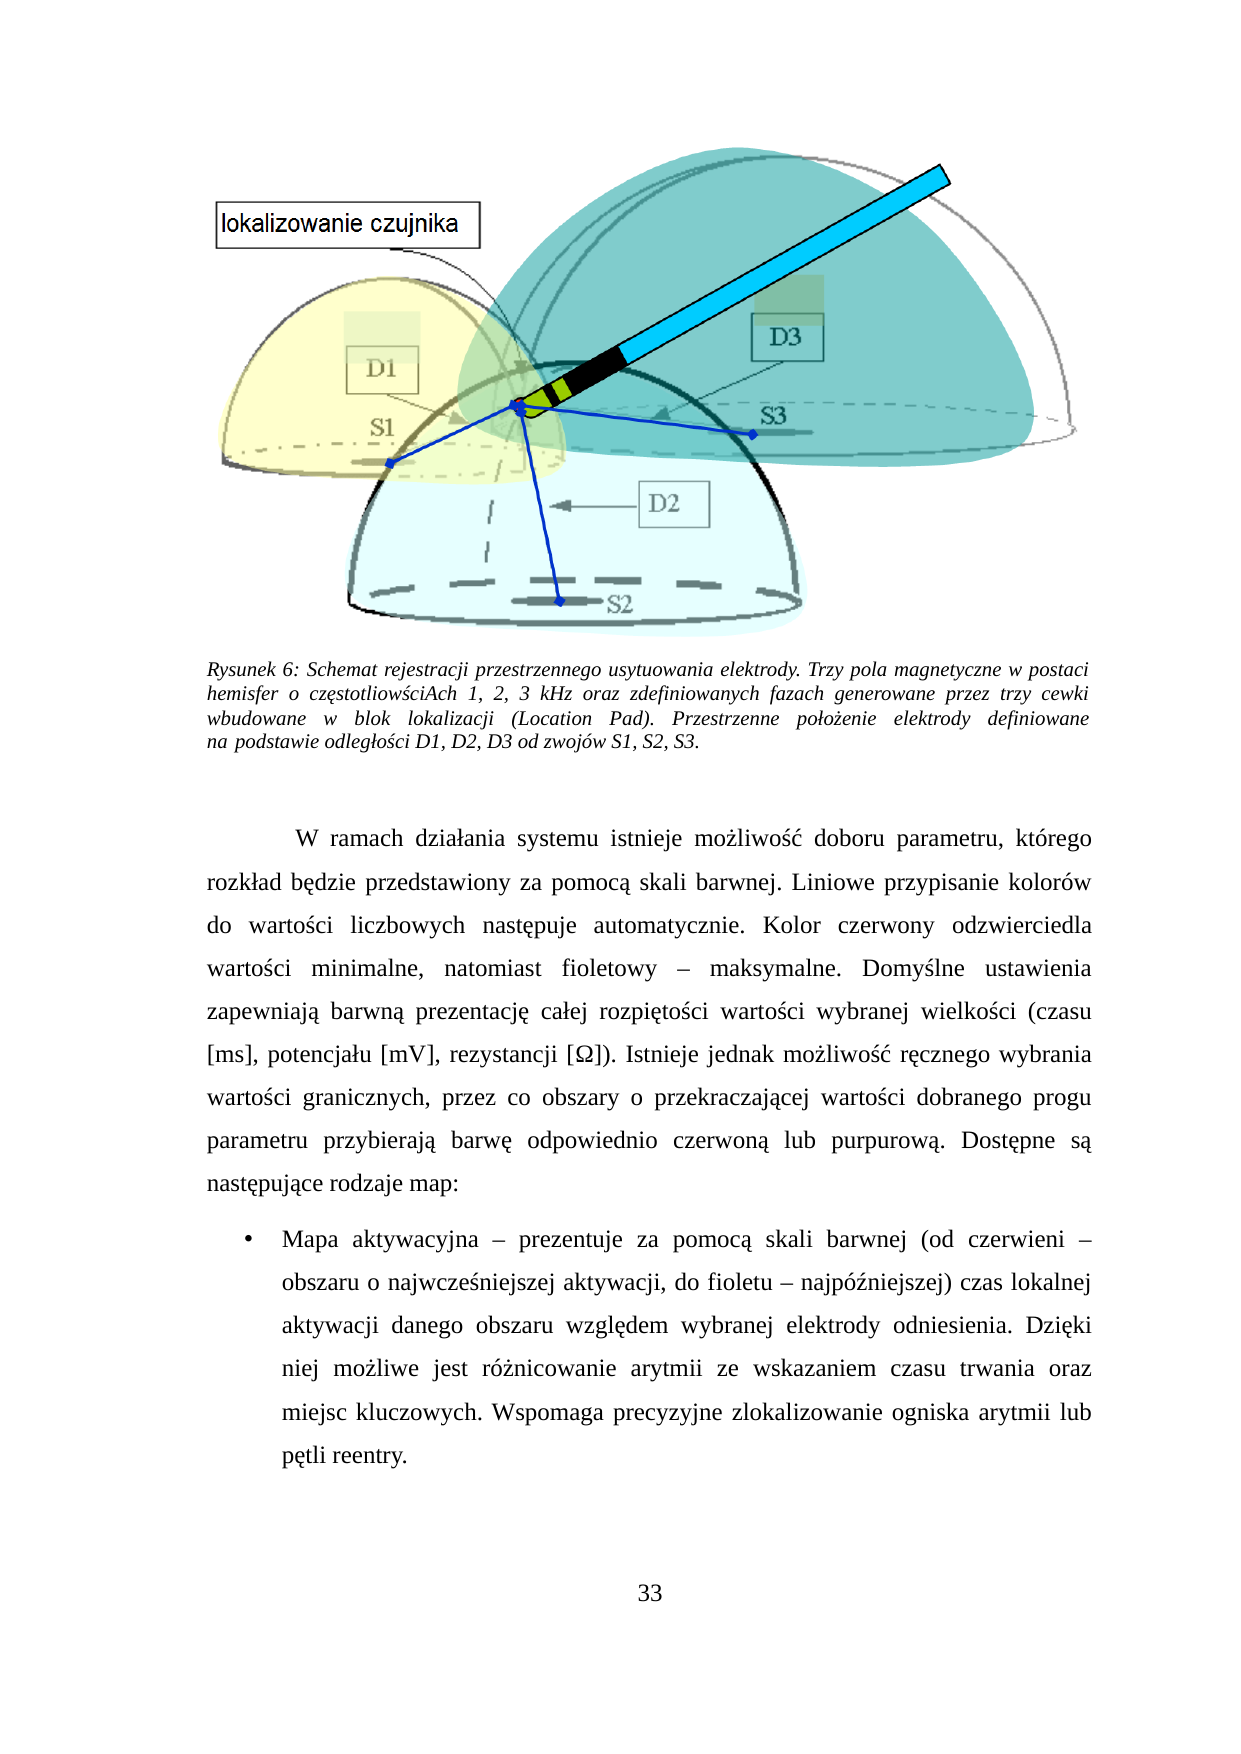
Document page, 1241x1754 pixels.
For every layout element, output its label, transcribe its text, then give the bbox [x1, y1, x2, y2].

text Rysunek 6: Schemat rejestracji przestrzennego usytuowania elektrody. Trzy pola magnetyczne w postaci hemisfer o częstotliowściAch 1, 2, 3 kHz oraz zdefiniowanych fazach generowane przez trzy cewki wbudowane w blok lokalizacji (Location Pad). Przestrzenne położenie elektrody definiowane na podstawie odległości D1, D2, D3 od zwojów S1, S2, S3. [207, 658, 1093, 753]
list Mapa aktywacyjna – prezentuje za pomocą skali barwnej (od czerwieni – obszaru o najwcześniejszej aktywacji, do fioletu – najpóźniejszej) czas lokalnej aktywacji danego obszaru względem wybranej elektrody odniesienia. Dzięki niej możliwe jest różnicowanie arytmii ze wskazaniem czasu trwania oraz miejsc kluczowych. Wspomaga precyzyjne zlokalizowanie ogniska arytmii lub pętli reentry. [244, 1224, 1093, 1468]
text W ramach działania systemu istnieje możliwość doboru parametru, którego rozkład będzie przedstawiony za pomocą skali barwnej. Liniowe przypisanie kolorów do wartości liczbowych następuje automatycznie. Kolor czerwony odzwierciedla wartości minimalne, natomiast fioletowy – maksymalne. Domyślne ustawienia zapewniają barwną prezentację całej rozpiętości wartości wybranej wielkości (czasu [ms], potencjału [mV], rezystancji [Ω]). Istnieje jednak możliwość ręcznego wybrania wartości granicznych, przez co obszary o przekraczającej wartości dobranego progu parametru przybierają barwę odpowiednio czerwoną lub purpurową. Dostępne są następujące rodzaje map: [207, 823, 1093, 1197]
